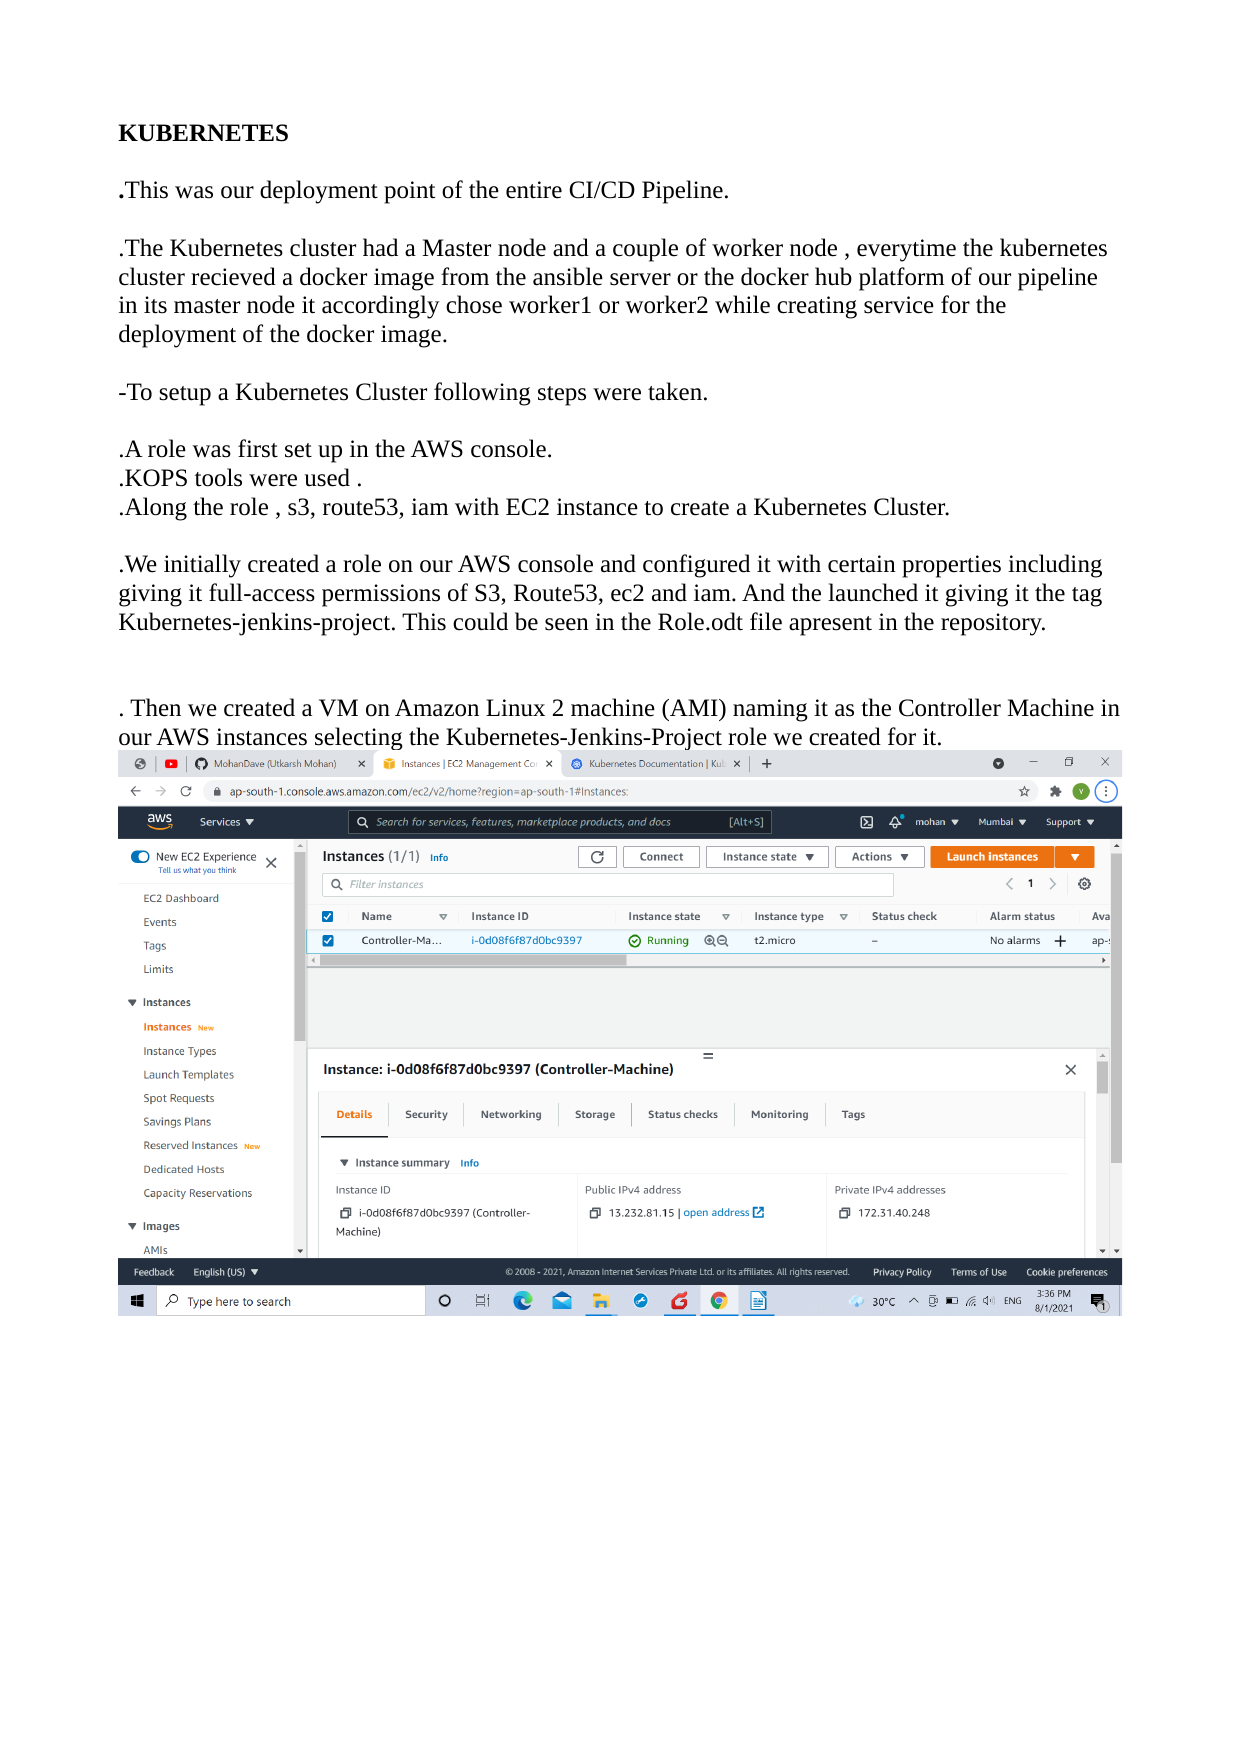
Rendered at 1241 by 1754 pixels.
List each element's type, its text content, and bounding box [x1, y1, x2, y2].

picture [118, 750, 1123, 1316]
text .Along the role , s3, route53, iam with EC2 instance to create a Kubernetes Cluster. [118, 492, 1122, 521]
text .A role was first set up in the AWS console. [118, 434, 1122, 463]
text .KOPS tools were used . [118, 463, 1122, 492]
text KUBERNETES [118, 118, 1122, 147]
text .The Kubernetes cluster had a Master node and a couple of worker node , everytime the kubernetes cluster recieved a docker image from the ansible server or the docker hub platform of our pipeline in its master node it accordingly chose worker1 or worker2 while creating service for the deployment of the docker image. [118, 233, 1122, 348]
text .We initially created a role on our AWS console and configured it with certain properties including giving it full-access permissions of S3, Route53, ec2 and iam. And the launched it giving it the tag Kubernetes-jenkins-project. This could be seen in the Role.odt file apresent in the repository. [118, 549, 1122, 636]
text .This was our deployment point of the entire CI/CD Pipeline. [118, 176, 1122, 204]
text -To setup a Kubernetes Cluster following steps were taken. [118, 377, 1122, 406]
text . Then we created a VM on Amazon Linux 2 machine (AMI) naming it as the Controller Machine in our AWS instances selecting the Kubernetes-Jenkins-Project role we created for it. [118, 693, 1122, 750]
